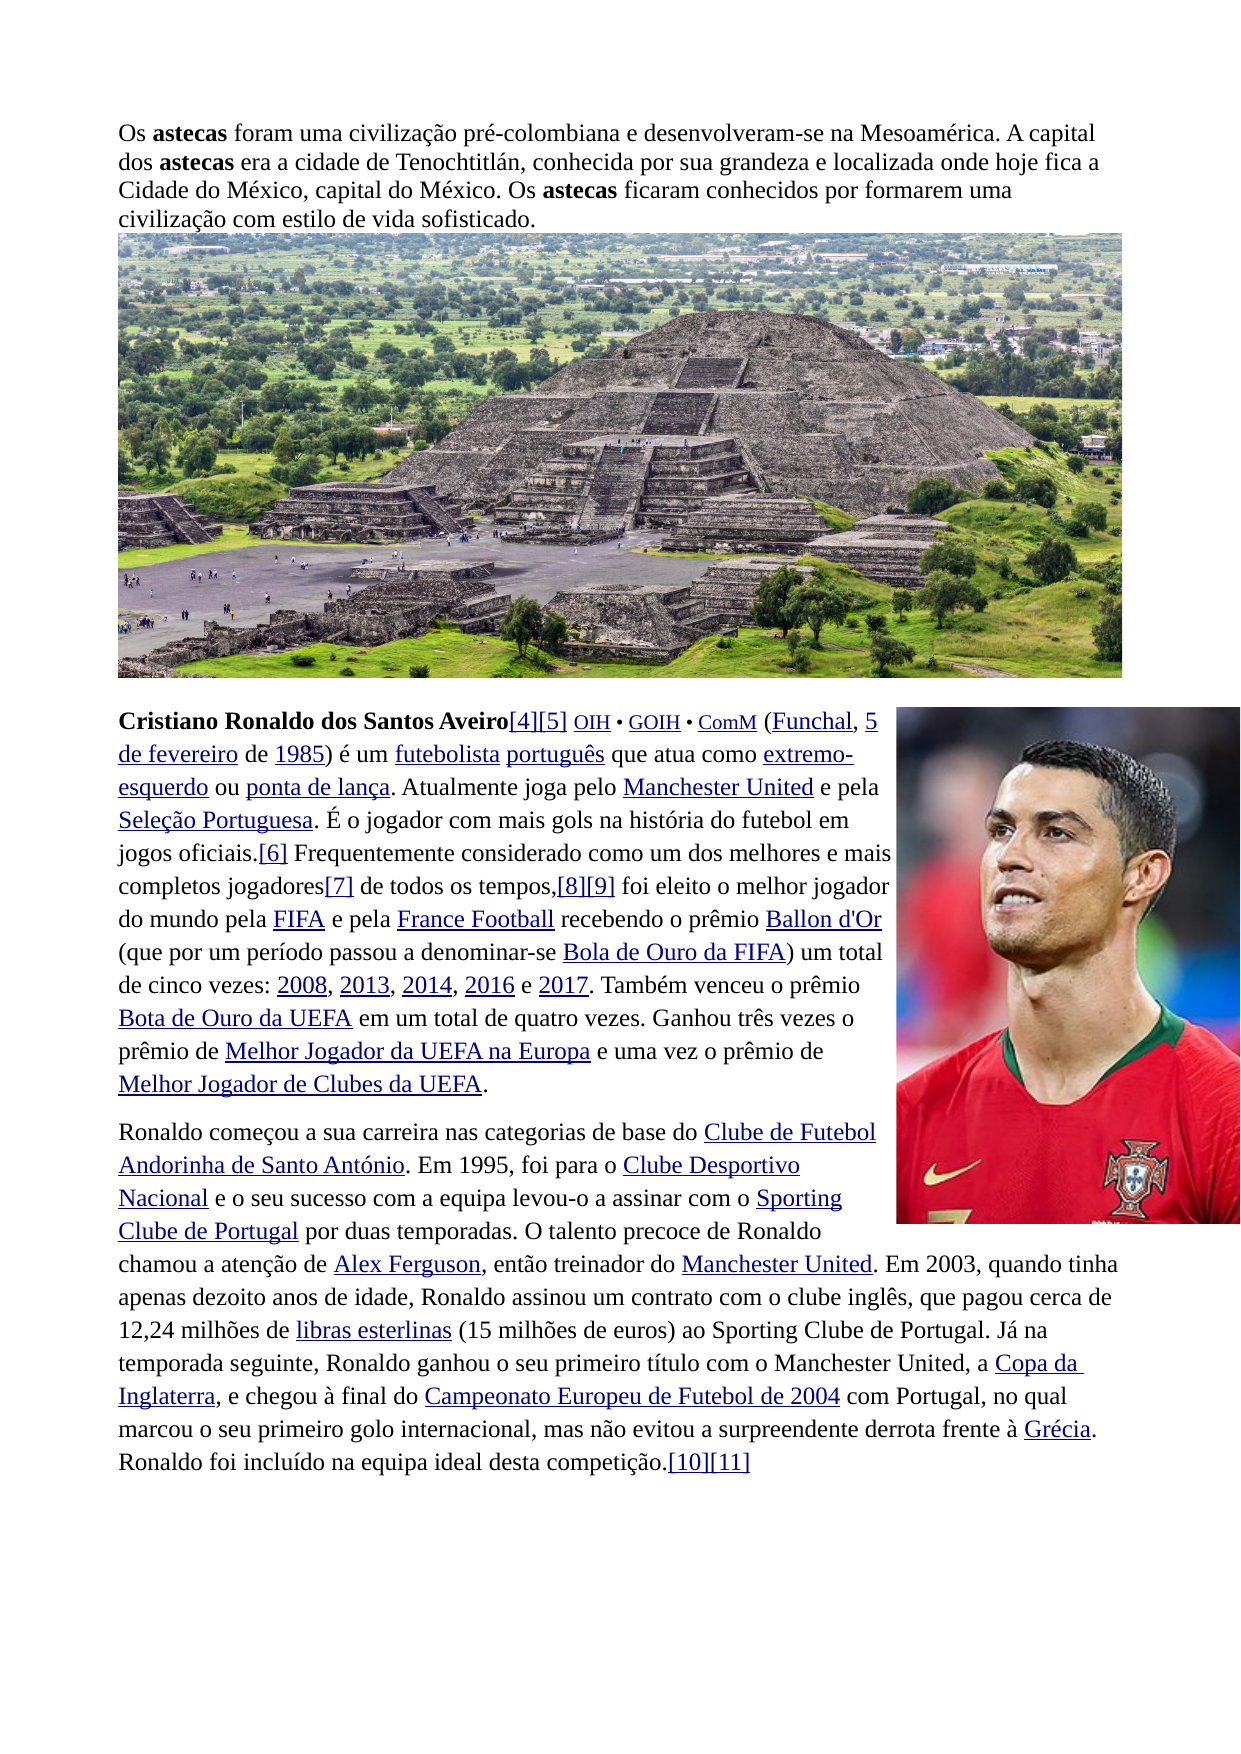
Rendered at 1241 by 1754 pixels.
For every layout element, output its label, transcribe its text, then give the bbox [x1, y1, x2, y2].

picture [118, 233, 1123, 678]
picture [896, 707, 1241, 1224]
text Os astecas foram uma civilização pré-colombiana e desenvolveram-se na Mesoamérica. A capital dos astecas era a cidade de Tenochtitlán, conhecida por sua grandeza e localizada onde hoje fica a Cidade do México, capital do México. Os astecas ficaram conhecidos por formarem uma civilização com estilo de vida sofisticado. [118, 118, 1122, 233]
text Ronaldo começou a sua carreira nas categorias de base do Clube de Futebol Andorinha de Santo António. Em 1995, foi para o Clube Desportivo Nacional e o seu sucesso com a equipa levou-o a assinar com o Sporting Clube de Portugal por duas temporadas. O talento precoce de Ronaldo chamou a atenção de Alex Ferguson, então treinador do Manchester United. Em 2003, quando tinha apenas dezoito anos de idade, Ronaldo assinou um contrato com o clube inglês, que pagou cerca de 12,24 milhões de libras esterlinas (15 milhões de euros) ao Sporting Clube de Portugal. Já na temporada seguinte, Ronaldo ganhou o seu primeiro título com o Manchester United, a Copa da Inglaterra, e chegou à final do Campeonato Europeu de Futebol de 2004 com Portugal, no qual marcou o seu primeiro golo internacional, mas não evitou a surpreendente derrota frente à Grécia. Ronaldo foi incluído na equipa ideal desta competição.[10][11] [118, 1117, 1122, 1476]
text Cristiano Ronaldo dos Santos Aveiro[4][5] OIH • GOIH • ComM (Funchal, 5 de fevereiro de 1985) é um futebolista português que atua como extremo-esquerdo ou ponta de lança. Atualmente joga pelo Manchester United e pela Seleção Portuguesa. É o jogador com mais gols na história do futebol em jogos oficiais.[6] Frequentemente considerado como um dos melhores e mais completos jogadores[7] de todos os tempos,[8][9] foi eleito o melhor jogador do mundo pela FIFA e pela France Football recebendo o prêmio Ballon d'Or (que por um período passou a denominar-se Bola de Ouro da FIFA) um total de cinco vezes: 2008, 2013, 2014, 2016 e 2017. Também venceu o prêmio Bota de Ouro da UEFA em um total de quatro vezes. Ganhou três vezes o prêmio de Melhor Jogador da UEFA na Europa e uma vez o prêmio de Melhor Jogador de Clubes da UEFA. [118, 706, 1122, 1098]
